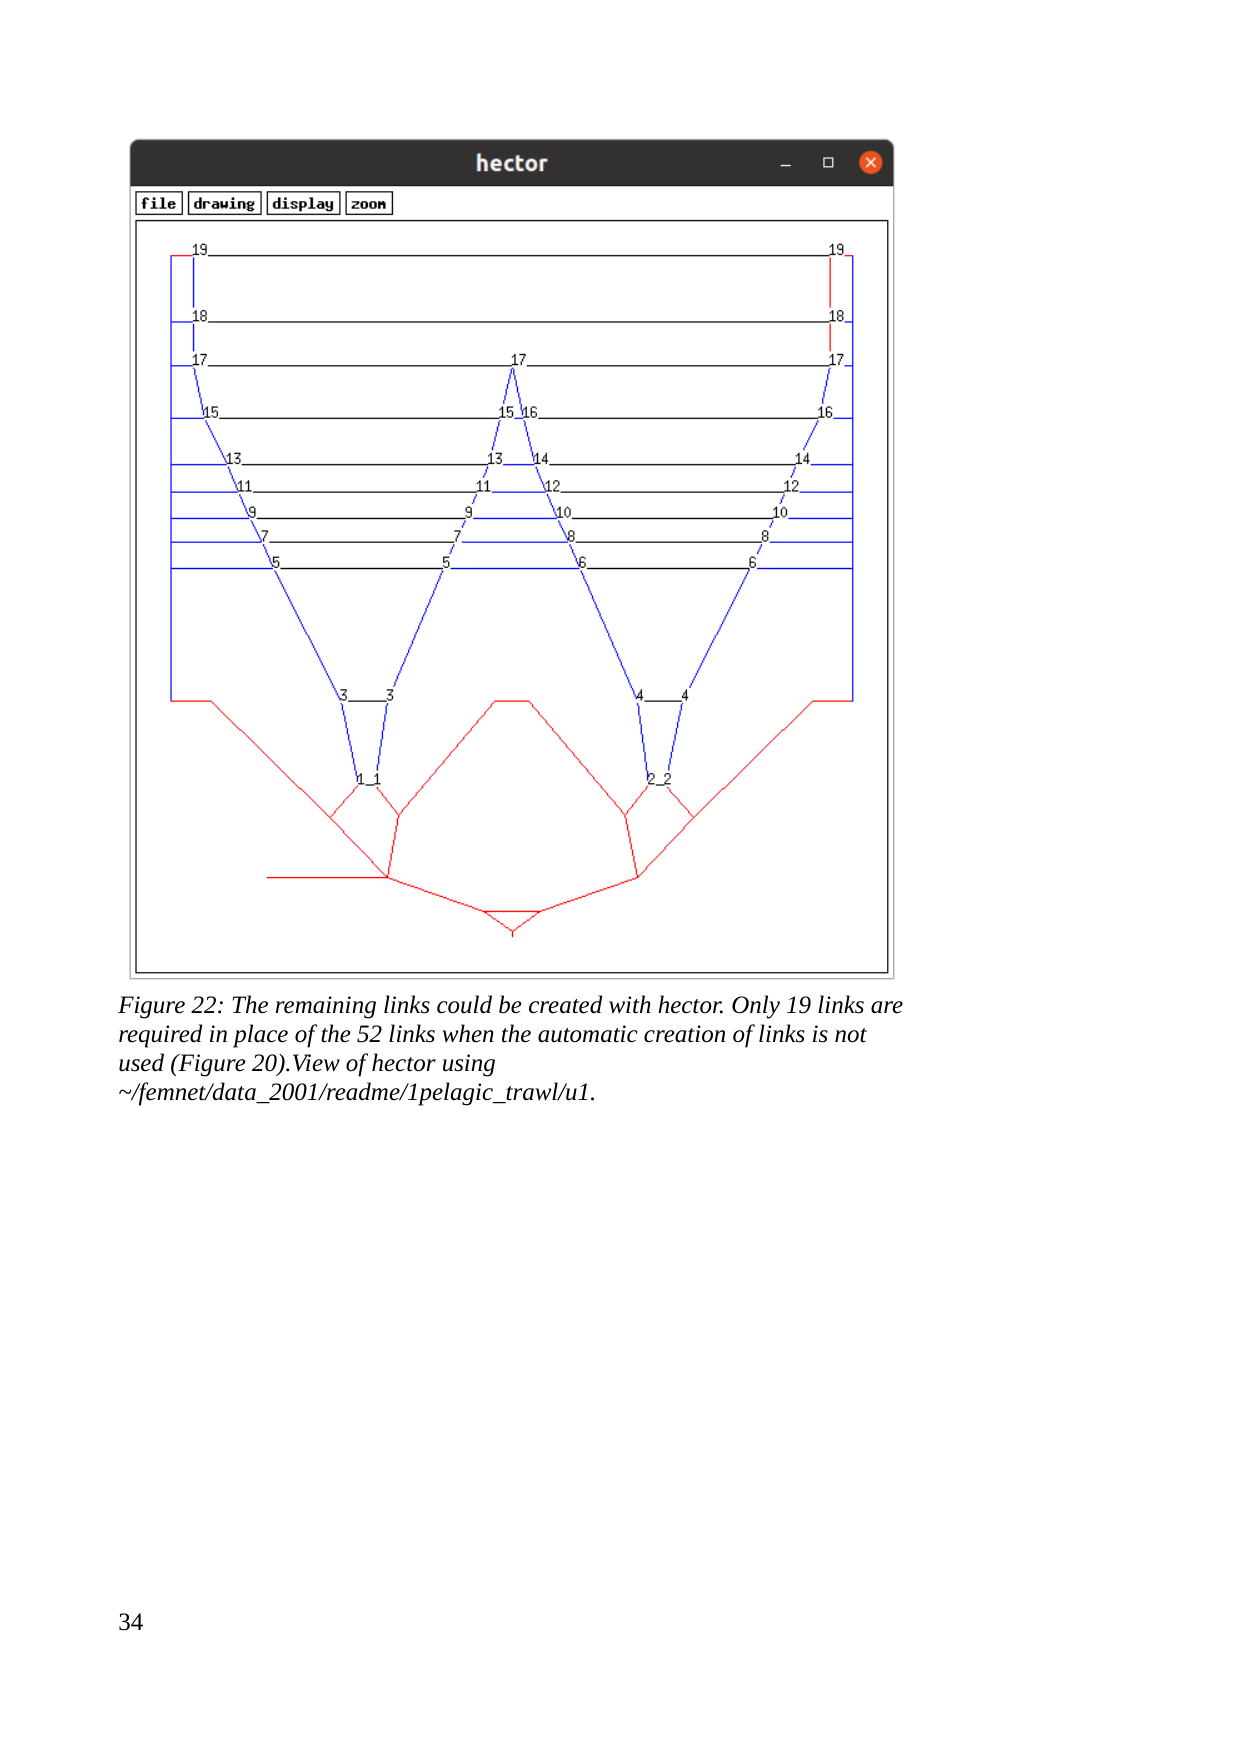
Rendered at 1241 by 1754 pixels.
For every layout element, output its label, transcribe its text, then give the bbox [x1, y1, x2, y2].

picture [118, 130, 906, 991]
text Figure 22: The remaining links could be created with hector. Only 19 links are required in place of the 52 links when the automatic creation of links is not used (Figure 20).View of hector using ~/femnet/data_2001/readme/1pelagic_trawl/u1. [118, 991, 906, 1106]
